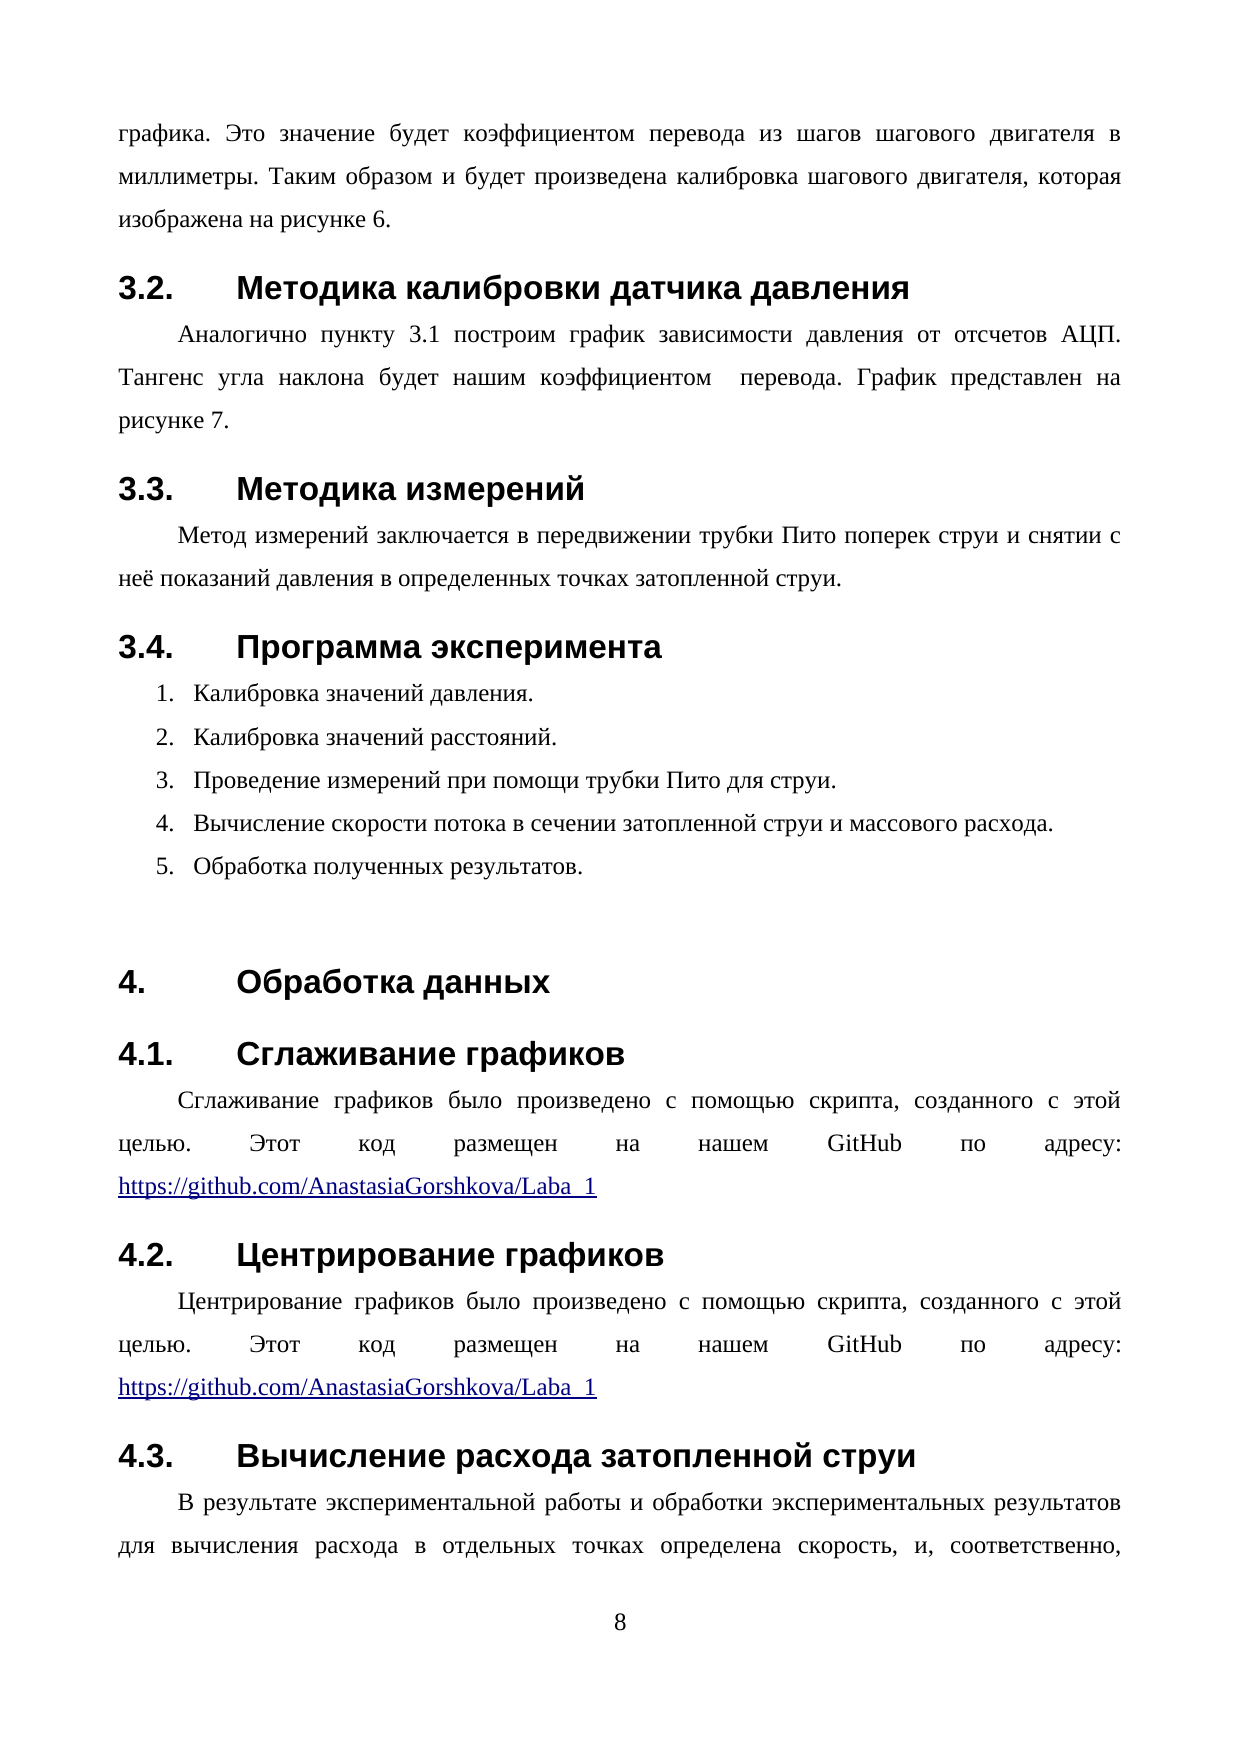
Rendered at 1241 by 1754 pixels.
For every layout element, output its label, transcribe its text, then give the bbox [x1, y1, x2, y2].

subtitle Методика калибровки датчика давления [118, 268, 1122, 307]
subtitle Обработка данных [118, 962, 1122, 1001]
list Калибровка значений давления. [156, 678, 1122, 707]
subtitle Сглаживание графиков [118, 1034, 1122, 1072]
list Калибровка значений расстояний. [156, 722, 1122, 750]
subtitle Центрирование графиков [118, 1235, 1122, 1273]
text Аналогично пункту 3.1 построим график зависимости давления от отсчетов АЦП. Тангенс угла наклона будет нашим коэффициентом перевода. График представлен на рисунке 7. [118, 319, 1122, 434]
list Обработка полученных результатов. [156, 851, 1122, 880]
text Метод измерений заключается в передвижении трубки Пито поперек струи и снятии с неё показаний давления в определенных точках затопленной струи. [118, 520, 1122, 592]
list Вычисление скорости потока в сечении затопленной струи и массового расхода. [156, 808, 1122, 837]
text Сглаживание графиков было произведено с помощью скрипта, созданного с этой целью. Этот код размещен на нашем GitHub по адресу: https://github.com/AnastasiaGorshkova/Laba_1 [118, 1085, 1122, 1200]
subtitle Методика измерений [118, 469, 1122, 508]
list Проведение измерений при помощи трубки Пито для струи. [156, 765, 1122, 793]
text графика. Это значение будет коэффициентом перевода из шагов шагового двигателя в миллиметры. Таким образом и будет произведена калибровка шагового двигателя, которая изображена на рисунке 6. [118, 118, 1122, 233]
subtitle Программа эксперимента [118, 627, 1122, 666]
text Центрирование графиков было произведено с помощью скрипта, созданного с этой целью. Этот код размещен на нашем GitHub по адресу: https://github.com/AnastasiaGorshkova/Laba_1 [118, 1286, 1122, 1401]
subtitle Вычисление расхода затопленной струи [118, 1436, 1122, 1475]
text В результате экспериментальной работы и обработки экспериментальных результатов для вычисления расхода в отдельных точках определена скорость, и, соответственно, [118, 1487, 1122, 1559]
